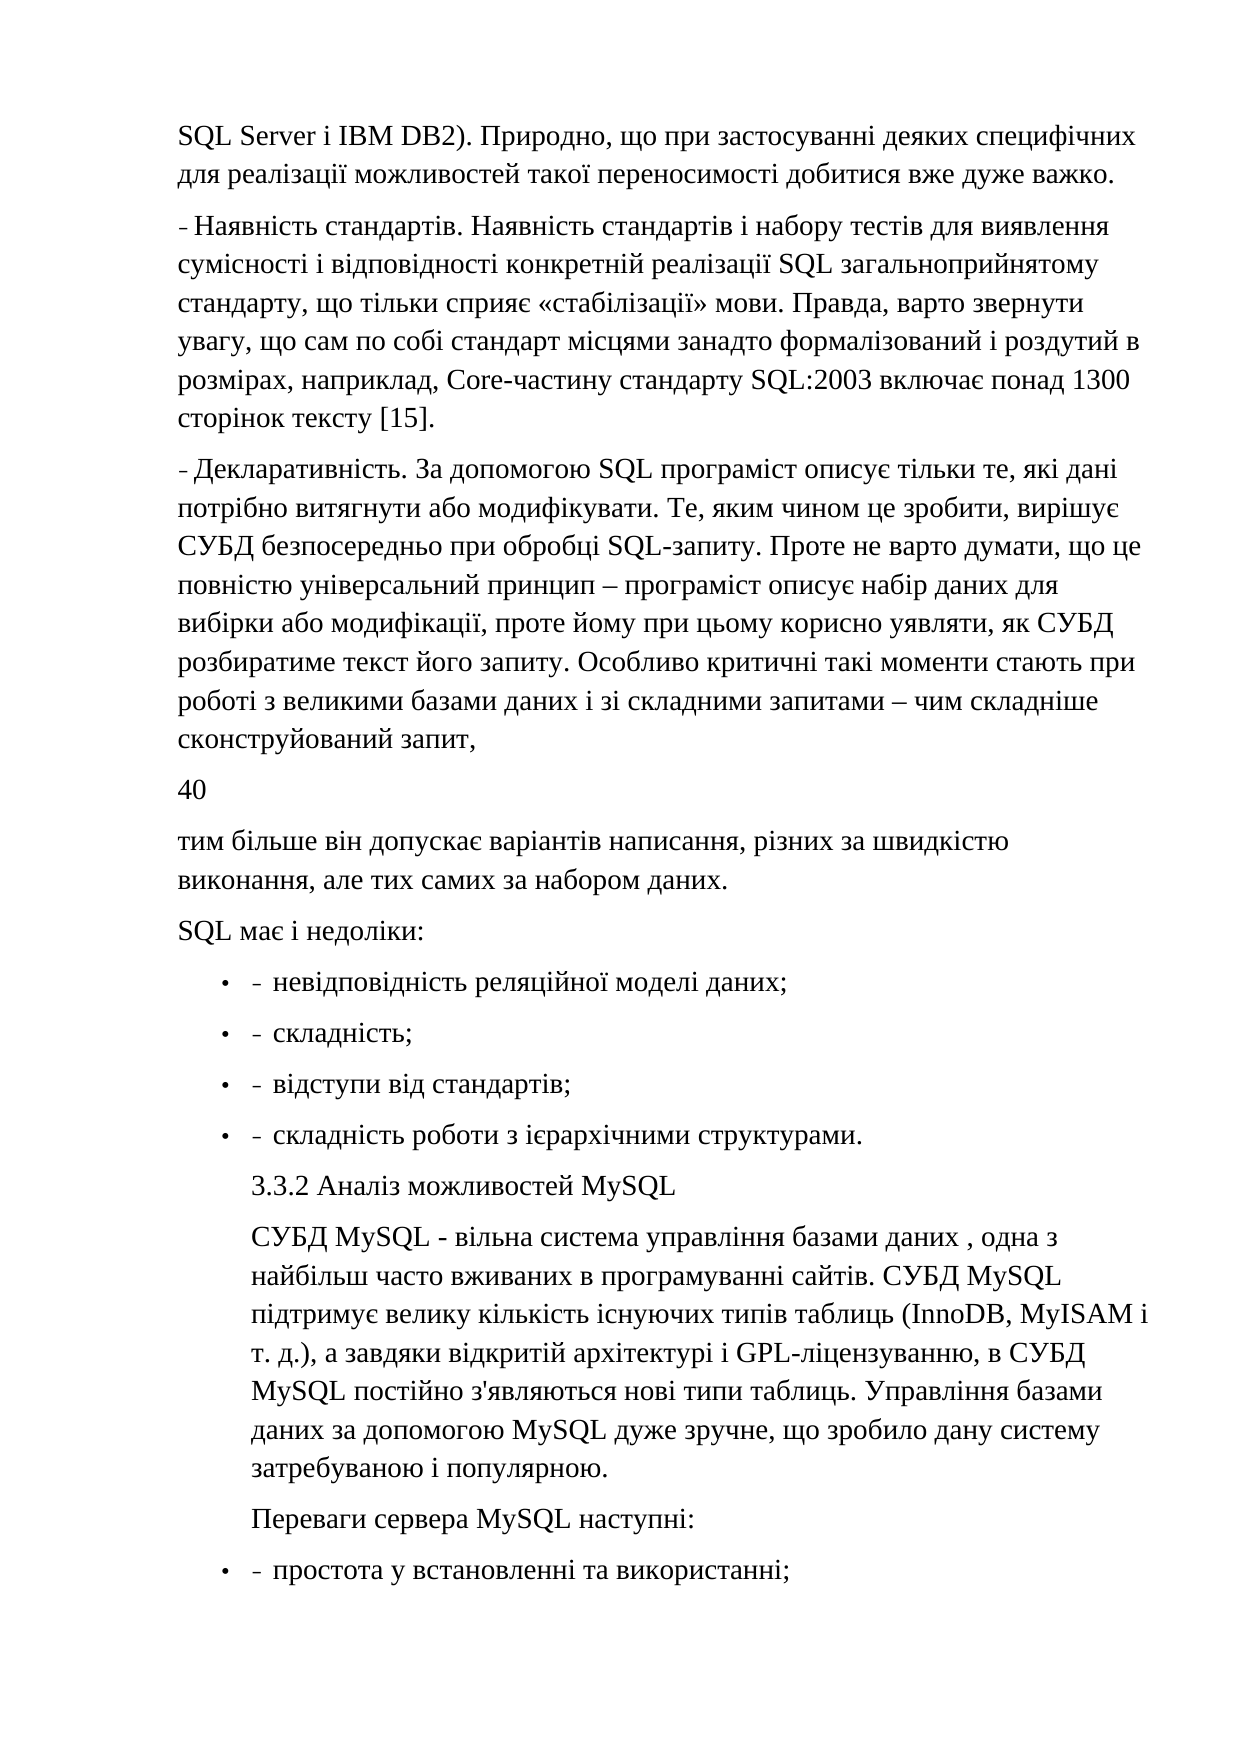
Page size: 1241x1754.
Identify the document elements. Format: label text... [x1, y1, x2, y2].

text тим більше він допускає варіантів написання, різних за швидкістю виконання, але тих самих за набором даних. [177, 823, 1152, 895]
list – простота у встановленні та використанні; [221, 1552, 1152, 1586]
list Переваги сервера MySQL наступні: [221, 1501, 1152, 1535]
list – складність; [221, 1015, 1152, 1048]
list СУБД MySQL - вільна система управління базами даних , одна з найбільш часто вживаних в програмуванні сайтів. СУБД MySQL підтримує велику кількість існуючих типів таблиць (InnoDB, MyISAM і т. д.), а завдяки відкритій архітектурі і GPL-ліцензуванню, в СУБД MySQL постійно з'являються нові типи таблиць. Управління базами даних за допомогою MySQL дуже зручне, що зробило дану систему затребуваною і популярною. [221, 1219, 1152, 1484]
text – Наявність стандартів. Наявність стандартів і набору тестів для виявлення сумісності і відповідності конкретній реалізації SQL загальноприйнятому стандарту, що тільки сприяє «стабілізації» мови. Правда, варто звернути увагу, що сам по собі стандарт місцями занадто формалізований і роздутий в розмірах, наприклад, Core-частину стандарту SQL:2003 включає понад 1300 сторінок тексту [15]. [177, 208, 1152, 434]
text – Декларативність. За допомогою SQL програміст описує тільки те, які дані потрібно витягнути або модифікувати. Те, яким чином це зробити, вирішує СУБД безпосередньо при обробці SQL-запиту. Проте не варто думати, що це повністю універсальний принцип – програміст описує набір даних для вибірки або модифікації, проте йому при цьому корисно уявляти, як СУБД розбиратиме текст його запиту. Особливо критичні такі моменти стають при роботі з великими базами даних і зі складними запитами – чим складніше сконструйований запит, [177, 451, 1152, 755]
list 3.3.2 Аналіз можливостей MySQL [221, 1168, 1152, 1202]
list – складність роботи з ієрархічними структурами. [221, 1117, 1152, 1151]
list – відступи від стандартів; [221, 1066, 1152, 1099]
text SQL має і недоліки: [177, 913, 1152, 946]
list – невідповідність реляційної моделі даних; [221, 964, 1152, 997]
text 40 [177, 772, 1152, 806]
text SQL Server і IBM DB2). Природно, що при застосуванні деяких специфічних для реалізації можливостей такої переносимості добитися вже дуже важко. [177, 118, 1152, 190]
